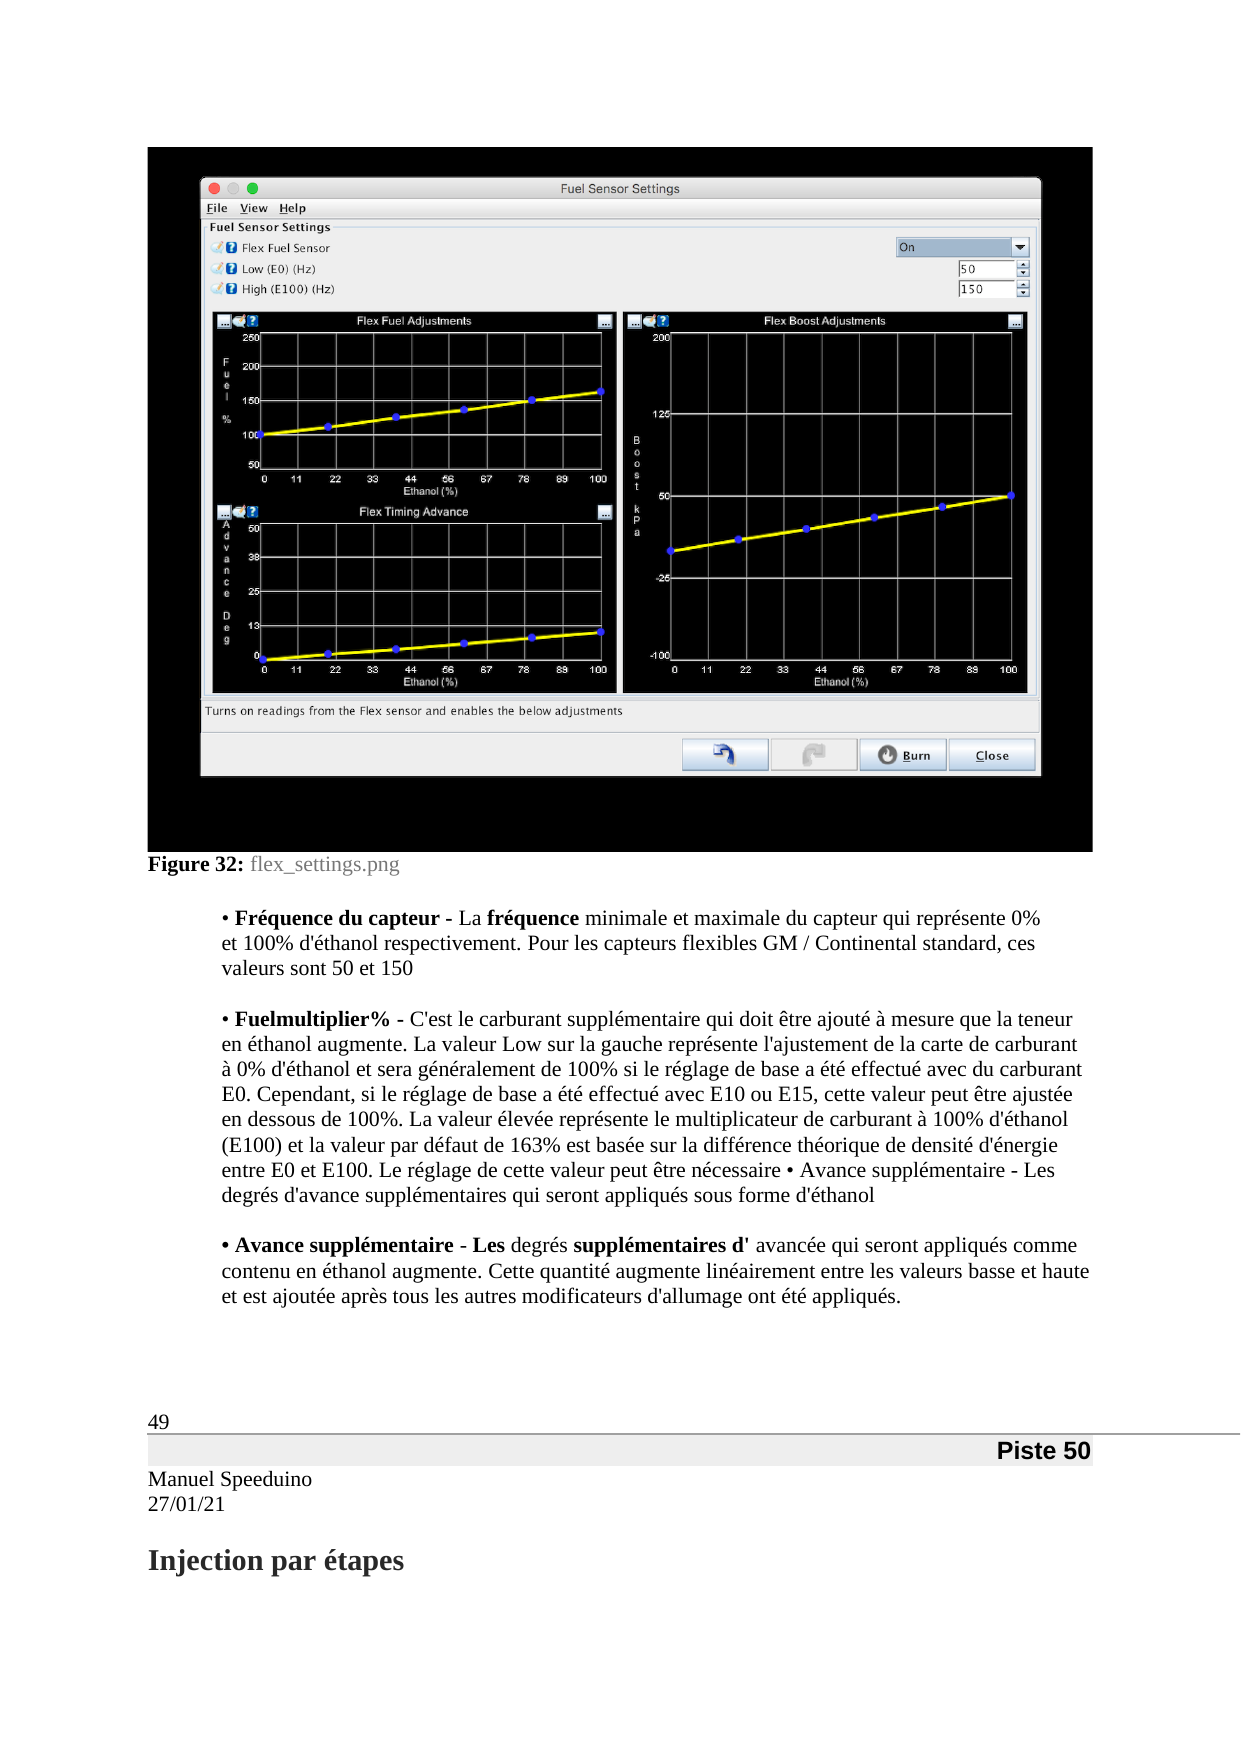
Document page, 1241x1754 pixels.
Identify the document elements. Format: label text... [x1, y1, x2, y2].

text • Fuelmultiplier% - C'est le carburant supplémentaire qui doit être ajouté à mesure que la teneur en éthanol augmente. La valeur Low sur la gauche représente l'ajustement de la carte de carburant à 0% d'éthanol et sera généralement de 100% si le réglage de base a été effectué avec du carburant E0. Cependant, si le réglage de base a été effectué avec E10 ou E15, cette valeur peut être ajustée en dessous de 100%. La valeur élevée représente le multiplicateur de carburant à 100% d'éthanol (E100) et la valeur par défaut de 163% est basée sur la différence théorique de densité d'énergie entre E0 et E100. Le réglage de cette valeur peut être nécessaire • Avance supplémentaire - Les degrés d'avance supplémentaires qui seront appliqués sous forme d'éthanol [221, 1006, 1093, 1207]
table_header Piste 50 [148, 1435, 1093, 1466]
text 49 [148, 1409, 1093, 1433]
text 27/01/21 [148, 1491, 1093, 1517]
text Figure 32: flex_settings.png [148, 852, 1093, 877]
text • Fréquence du capteur - La fréquence minimale et maximale du capteur qui représente 0% [148, 905, 1093, 930]
text Manuel Speeduino [148, 1466, 1093, 1491]
text • Avance supplémentaire - Les degrés supplémentaires d' avancée qui seront appliqués comme contenu en éthanol augmente. Cette quantité augmente linéairement entre les valeurs basse et haute et est ajoutée après tous les autres modificateurs d'allumage ont été appliqués. [221, 1232, 1093, 1308]
text et 100% d'éthanol respectivement. Pour les capteurs flexibles GM / Continental standard, ces valeurs sont 50 et 150 [221, 930, 1093, 980]
text Injection par étapes [148, 1542, 1093, 1577]
